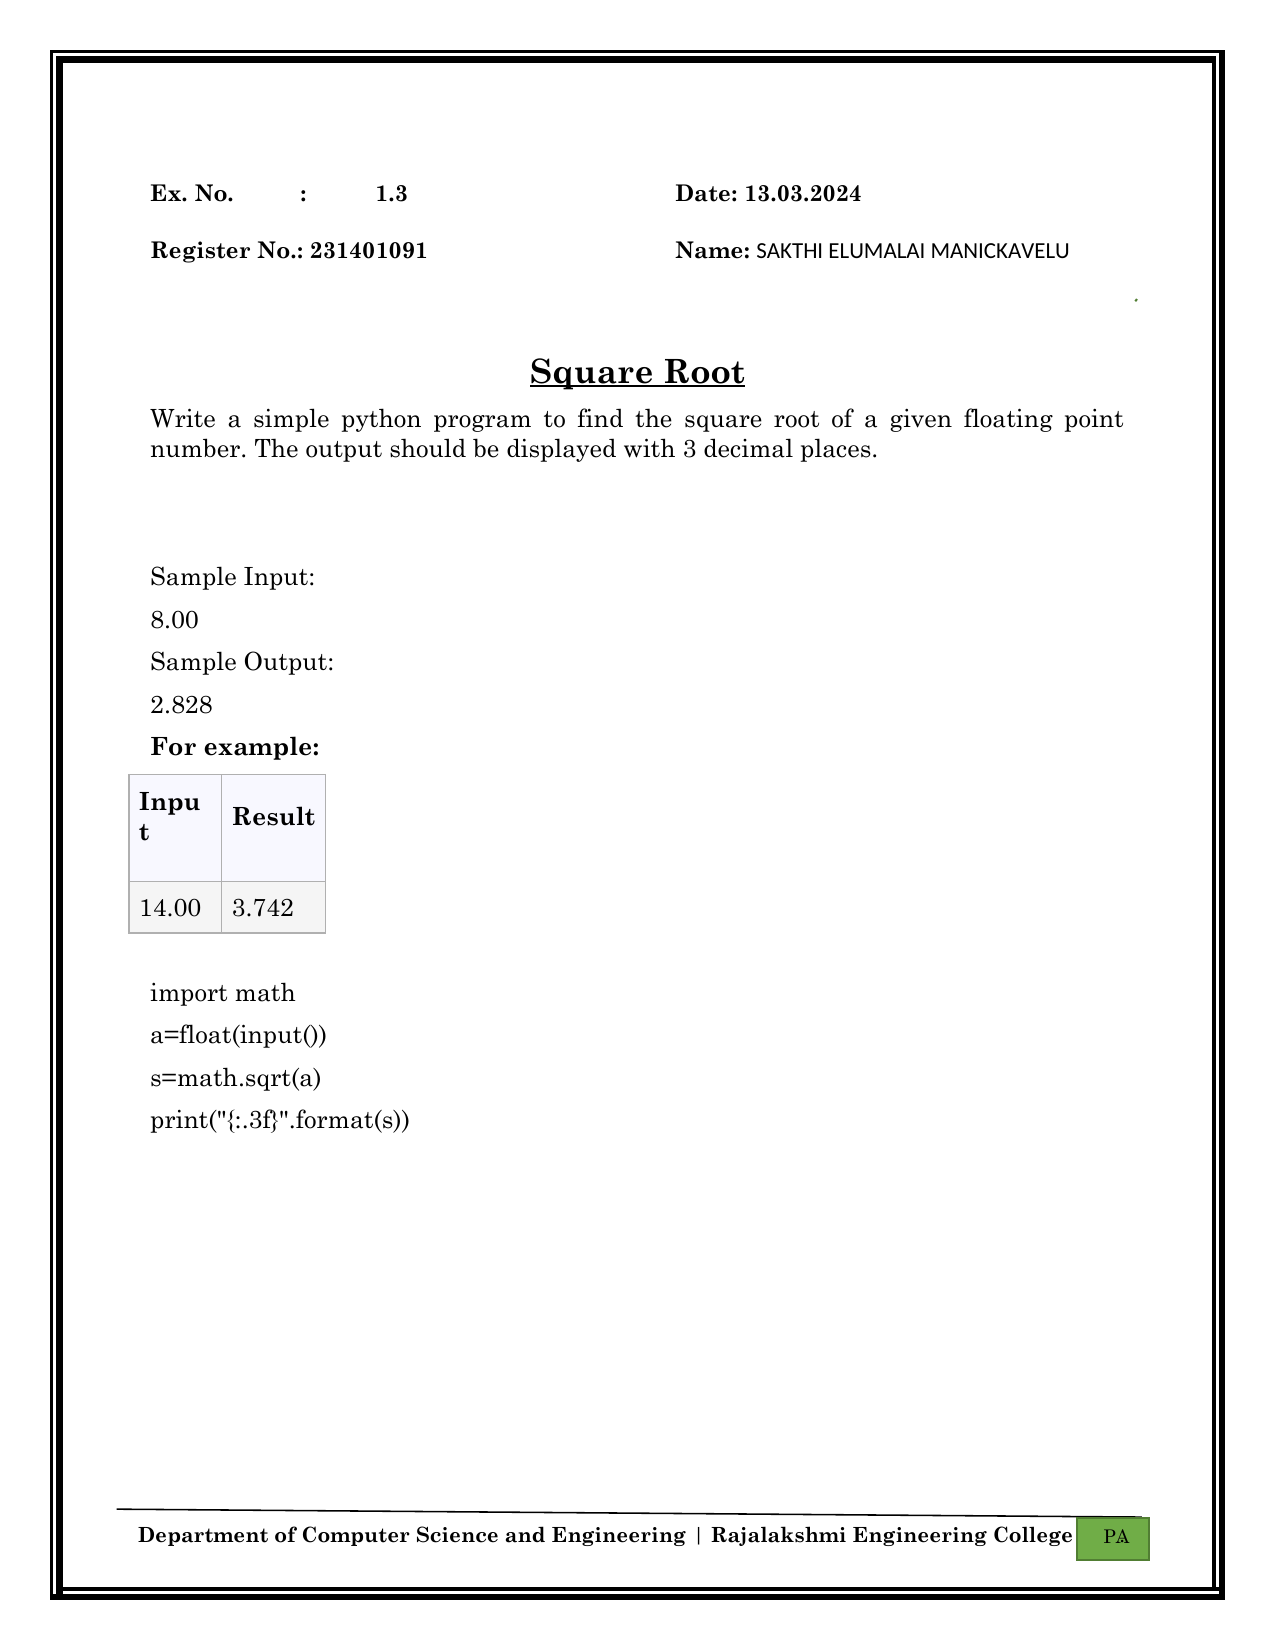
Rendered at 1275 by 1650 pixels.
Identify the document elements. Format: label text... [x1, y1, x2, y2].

text For example: [150, 731, 1125, 761]
table_header Result [222, 775, 325, 881]
text Sample Input: [150, 561, 1125, 591]
table_header Input [130, 775, 221, 881]
text Ex. No. : 1.3 Date: 13.03.2024 [150, 179, 1125, 207]
text Square Root [150, 350, 1125, 390]
text a=float(input()) [150, 1019, 1125, 1049]
text import math [150, 976, 1125, 1006]
text 8.00 [150, 603, 1125, 633]
table_cell 3.742 [222, 882, 325, 932]
text Register No.: 231401091 Name: SAKTHI ELUMALAI MANICKAVELU [150, 236, 1125, 264]
table_cell 14.00 [130, 882, 221, 932]
text s=math.sqrt(a) [150, 1062, 1125, 1092]
text print("{:.3f}".format(s)) [150, 1104, 1125, 1134]
text Sample Output: [150, 646, 1125, 676]
text Write a simple python program to find the square root of a given floating point number. The output should be displayed with 3 decimal places. [150, 403, 1125, 463]
text 2.828 [150, 688, 1125, 719]
